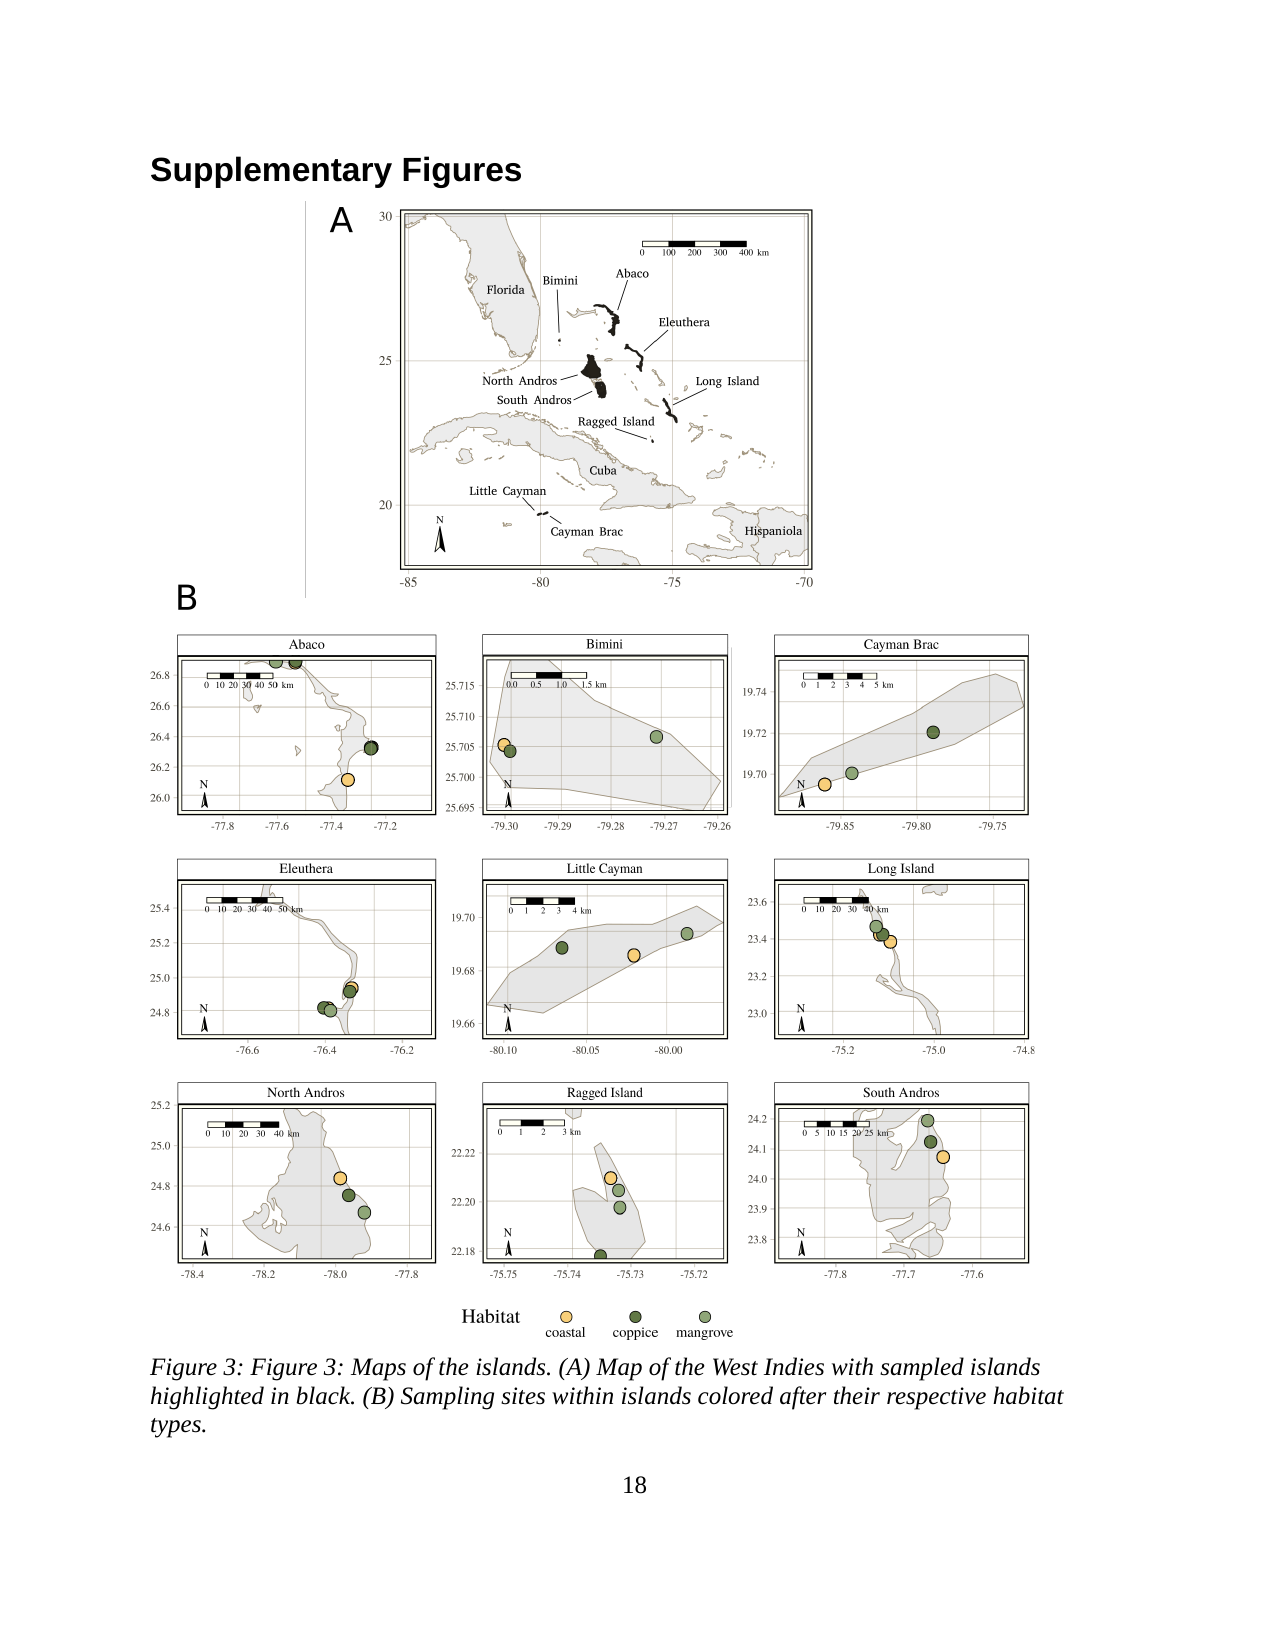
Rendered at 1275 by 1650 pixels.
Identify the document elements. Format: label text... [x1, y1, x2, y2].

text Figure 3: Figure 3: Maps of the islands. (A) Map of the West Indies with sampled islands highlighted in black. (B) Sampling sites within islands colored after their respective habitat types. [150, 1352, 1125, 1438]
picture [150, 201, 1035, 1340]
subtitle Supplementary Figures [150, 150, 1125, 189]
